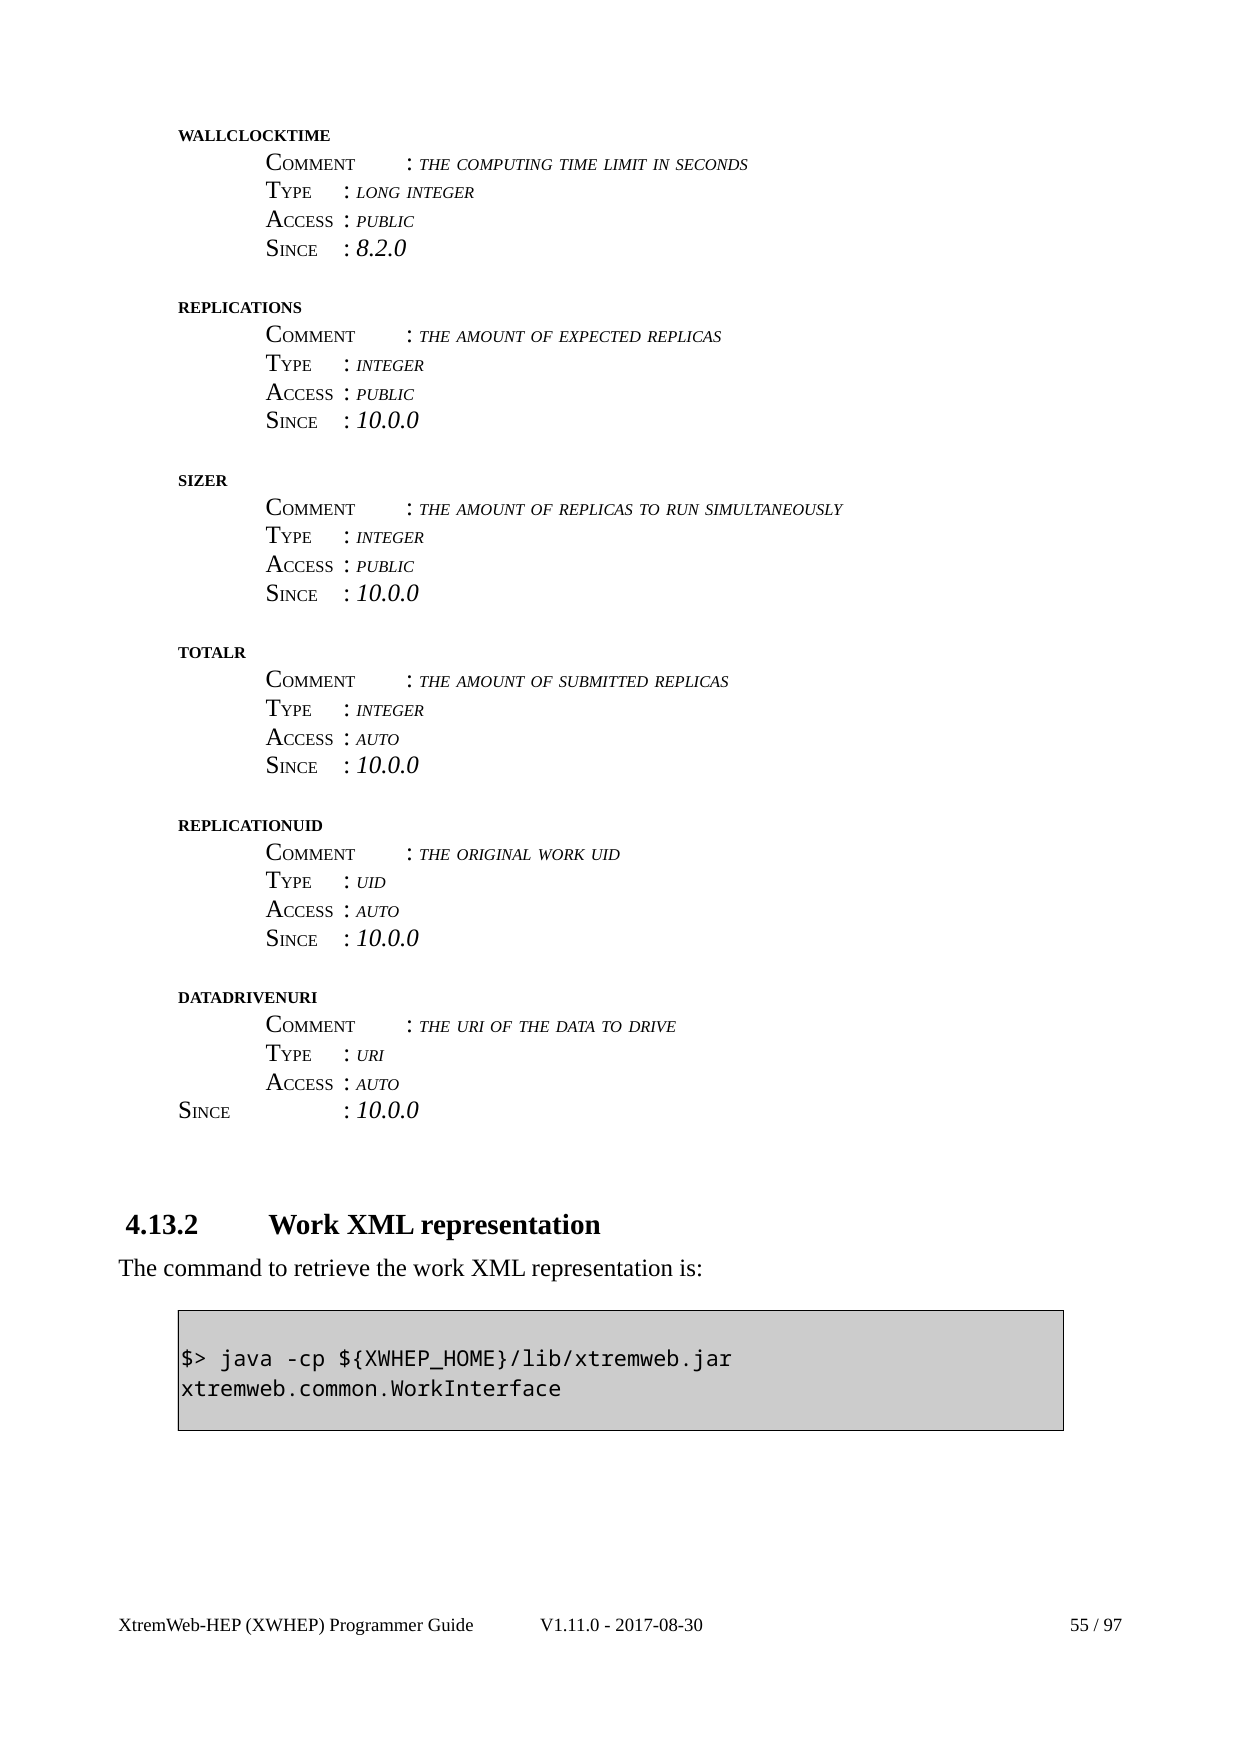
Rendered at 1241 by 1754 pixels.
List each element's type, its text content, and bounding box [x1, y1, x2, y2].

text Type : uid [265, 866, 1122, 894]
text Type : integer [265, 348, 1122, 377]
subtitle Work XML representation [118, 1207, 1122, 1240]
text Comment : the amount of submitted replicas [265, 664, 1122, 693]
text Since : 10.0.0 [265, 406, 1122, 434]
text The command to retrieve the work XML representation is: [118, 1253, 1122, 1282]
text replicationuid [178, 808, 1122, 837]
text Since : 10.0.0 [265, 751, 1122, 779]
text replications [178, 291, 1122, 319]
text Comment : the amount of replicas to run simultaneously [265, 492, 1122, 521]
text Since : 10.0.0 [178, 1096, 1122, 1124]
text Type : integer [265, 521, 1122, 549]
text Comment : the amount of expected replicas [265, 319, 1122, 348]
text Access : public [265, 549, 1122, 578]
text Type : uri [265, 1038, 1122, 1067]
text Type : long integer [265, 176, 1122, 204]
text $> java -cp ${XWHEP_HOME}/lib/xtremweb.jar xtremweb.common.WorkInterface [179, 1340, 1063, 1400]
text sizer [178, 463, 1122, 492]
text Type : integer [265, 693, 1122, 722]
text datadrivenuri [178, 981, 1122, 1009]
text Access : auto [265, 1067, 1122, 1096]
text Access : public [265, 204, 1122, 233]
text Access : auto [265, 722, 1122, 751]
text Comment : the uri of the data to drive [265, 1009, 1122, 1038]
text totalr [178, 636, 1122, 664]
text Since : 10.0.0 [265, 923, 1122, 952]
text wallclocktime [178, 118, 1122, 147]
text Access : public [265, 377, 1122, 406]
text Since : 8.2.0 [265, 233, 1122, 262]
text Comment : the computing time limit in seconds [265, 147, 1122, 176]
text Access : auto [265, 894, 1122, 923]
text Comment : the original work uid [265, 837, 1122, 866]
text Since : 10.0.0 [265, 578, 1122, 607]
